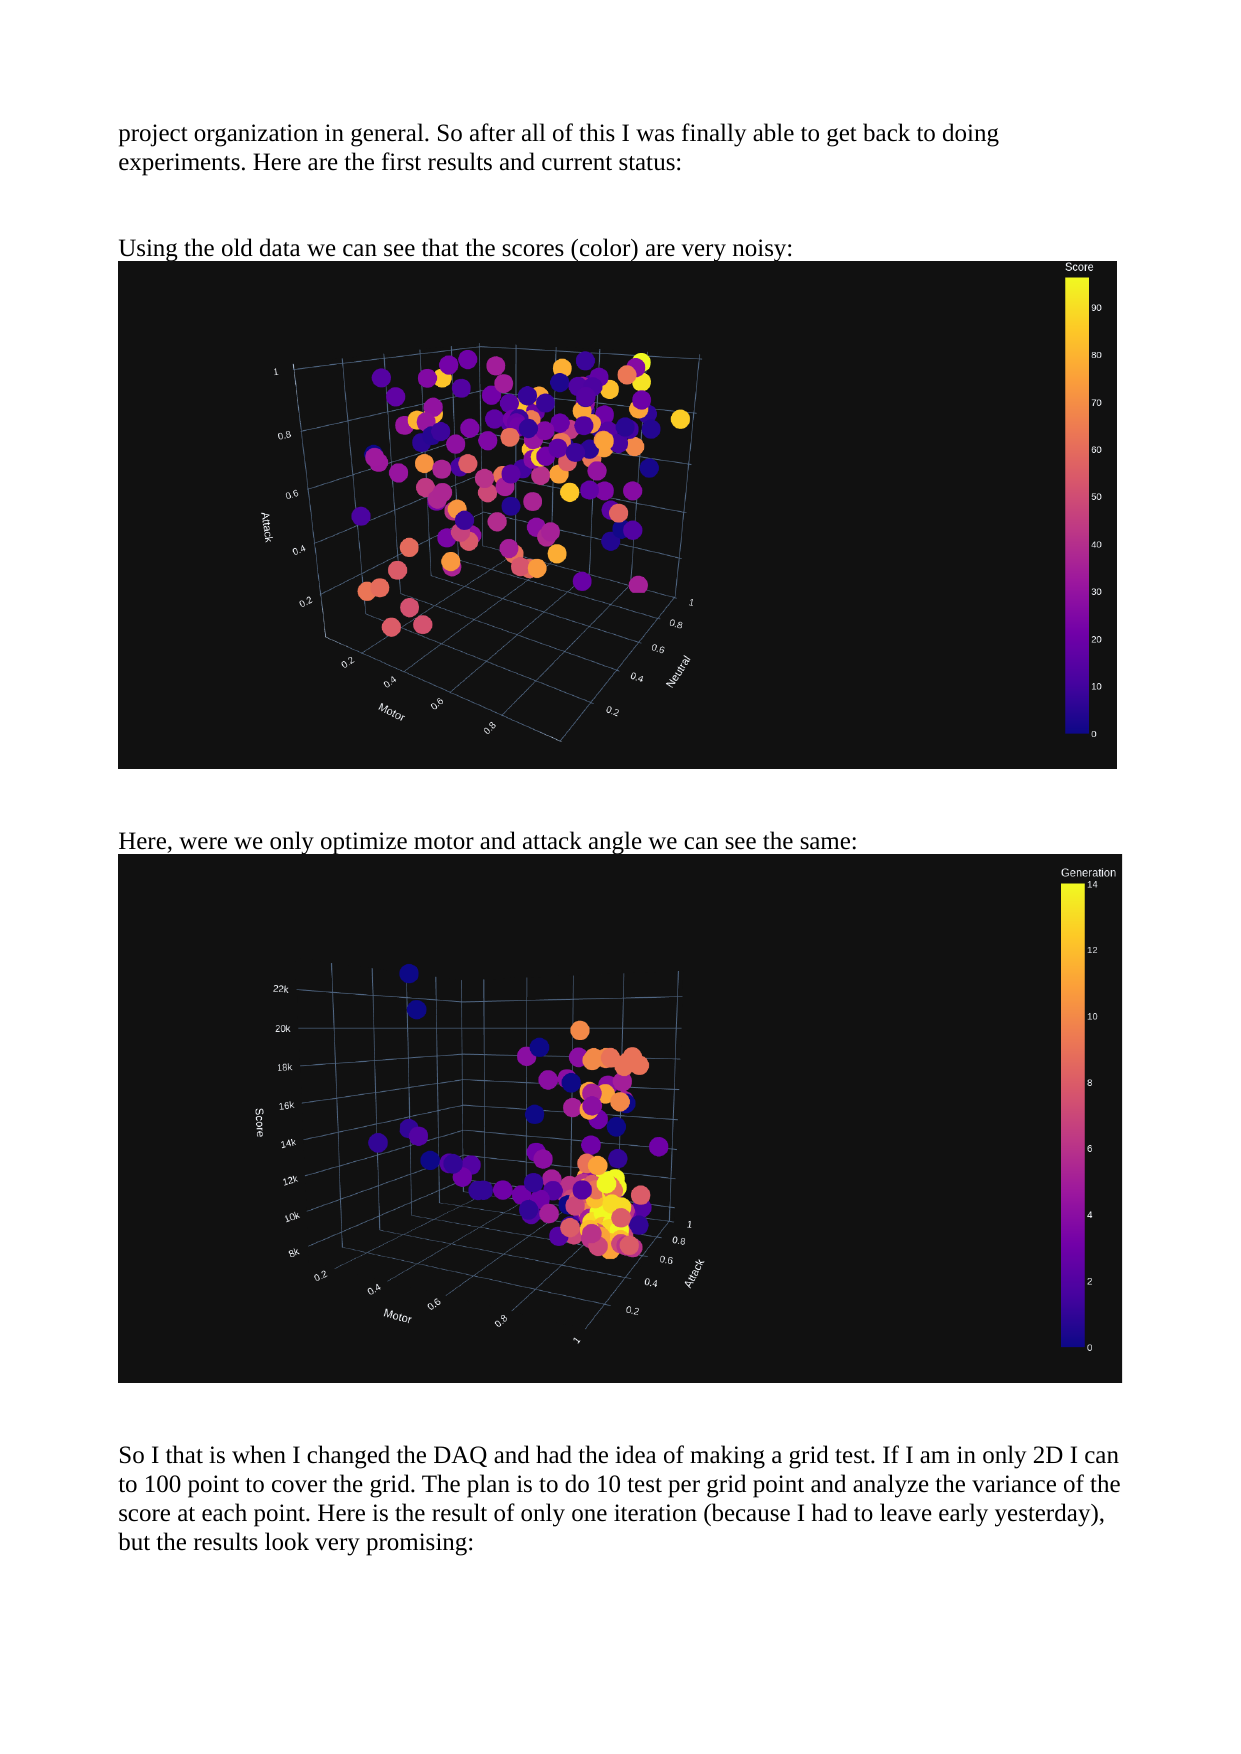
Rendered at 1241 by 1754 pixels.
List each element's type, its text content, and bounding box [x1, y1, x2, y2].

text project organization in general. So after all of this I was finally able to get back to doing experiments. Here are the first results and current status: [118, 118, 1122, 176]
text Using the old data we can see that the scores (color) are very noisy: [118, 233, 1122, 261]
text Here, were we only optimize motor and attack angle we can see the same: [118, 826, 1122, 854]
text So I that is when I changed the DAQ and had the idea of making a grid test. If I am in only 2D I can to 100 point to cover the grid. The plan is to do 10 test per grid point and analyze the variance of the score at each point. Here is the result of only one iteration (because I had to leave early yesterday), but the results look very promising: [118, 1440, 1122, 1555]
picture [118, 261, 1123, 769]
picture [118, 854, 1123, 1383]
